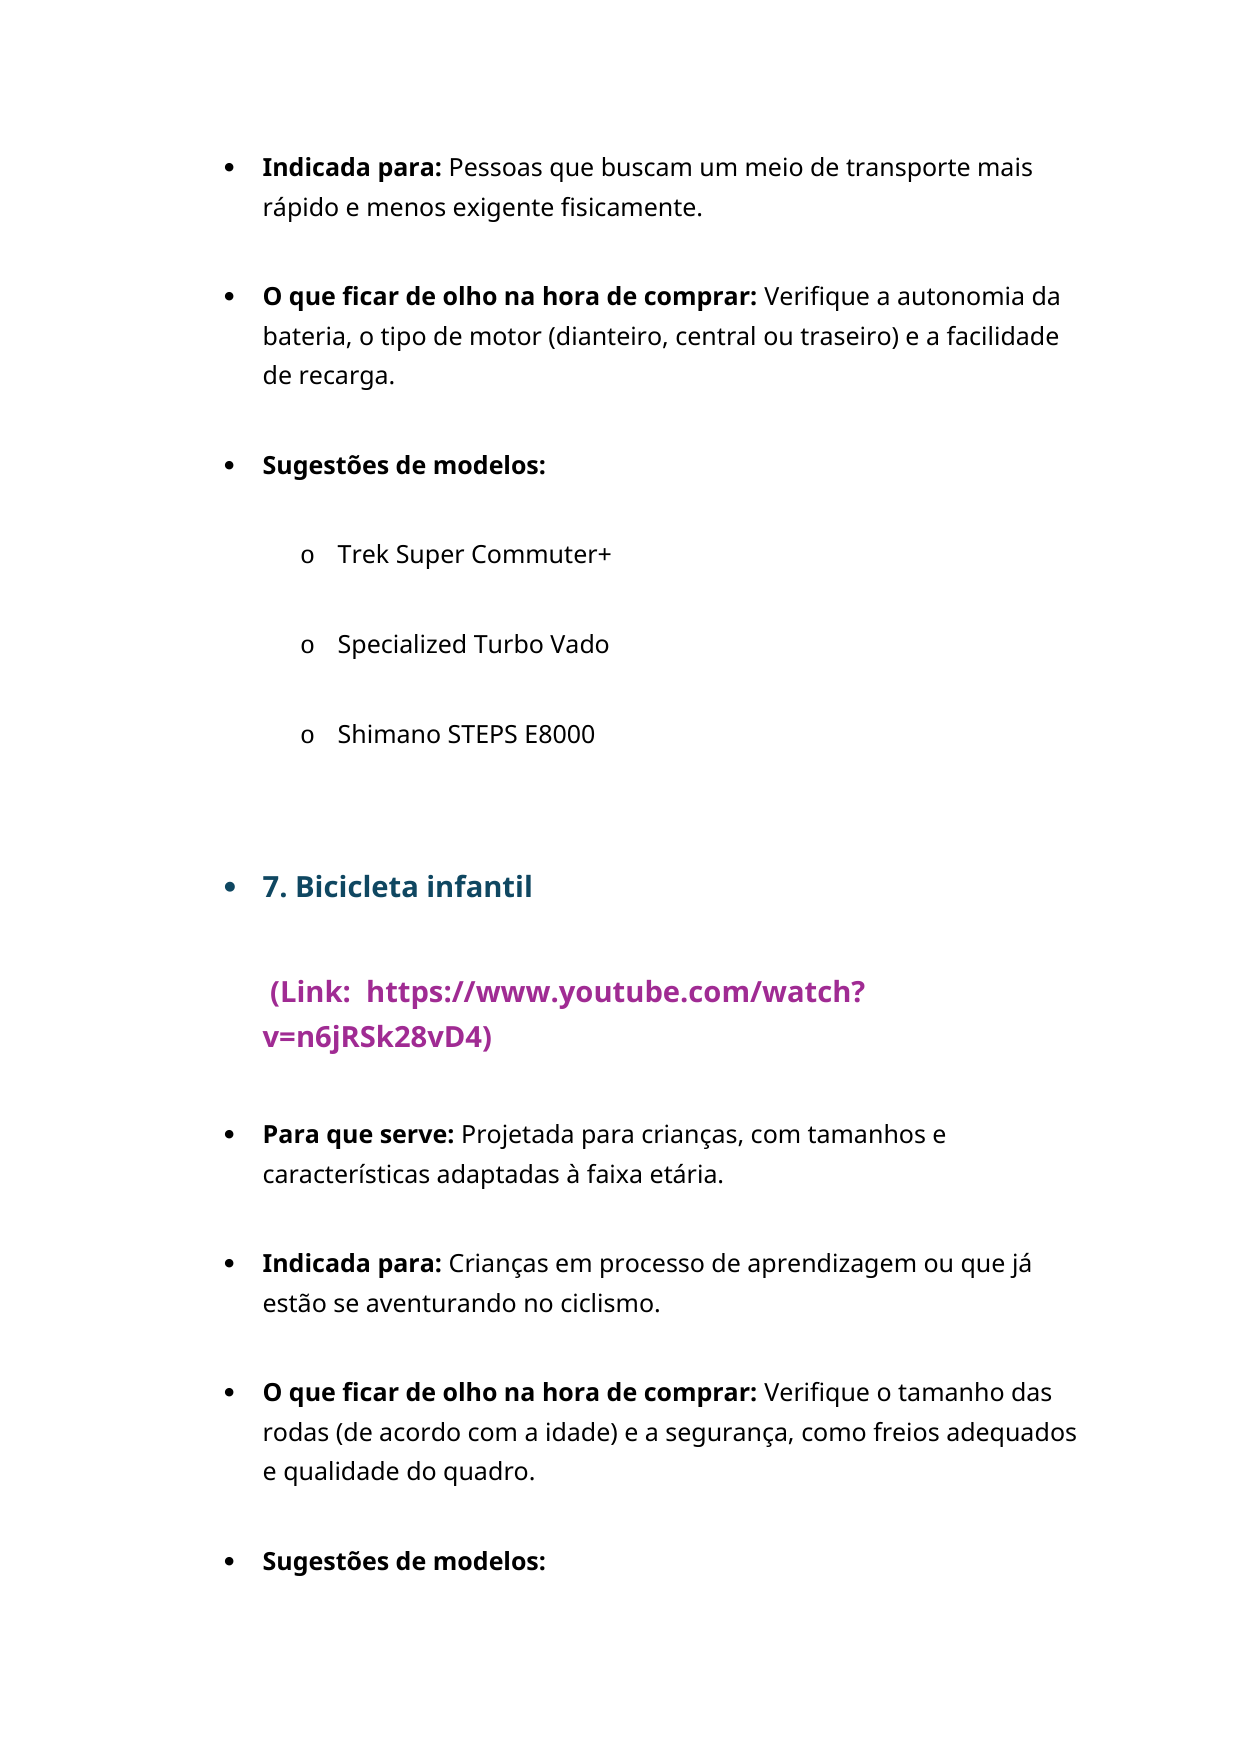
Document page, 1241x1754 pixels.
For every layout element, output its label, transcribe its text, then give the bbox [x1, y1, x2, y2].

list Trek Super Commuter+ [300, 537, 1090, 571]
list Shimano STEPS E8000 [300, 716, 1090, 751]
list Sugestões de modelos: [225, 447, 1090, 481]
list Para que serve: Projetada para crianças, com tamanhos e características adaptadas à faixa etária. [225, 1117, 1090, 1191]
list Indicada para: Pessoas que buscam um meio de transporte mais rápido e menos exigente fisicamente. [225, 150, 1090, 223]
list Specialized Turbo Vado [300, 627, 1090, 661]
list O que ficar de olho na hora de comprar: Verifique o tamanho das rodas (de acordo com a idade) e a segurança, como freios adequados e qualidade do quadro. [225, 1375, 1090, 1488]
subtitle (Link: https://www.youtube.com/watch?v=n6jRSk28vD4) [262, 971, 1090, 1056]
list O que ficar de olho na hora de comprar: Verifique a autonomia da bateria, o tipo de motor (dianteiro, central ou traseiro) e a facilidade de recarga. [225, 279, 1090, 392]
list Indicada para: Crianças em processo de aprendizagem ou que já estão se aventurando no ciclismo. [225, 1246, 1090, 1319]
list Sugestões de modelos: [225, 1543, 1090, 1577]
list 7. Bicicleta infantil [225, 866, 1090, 906]
